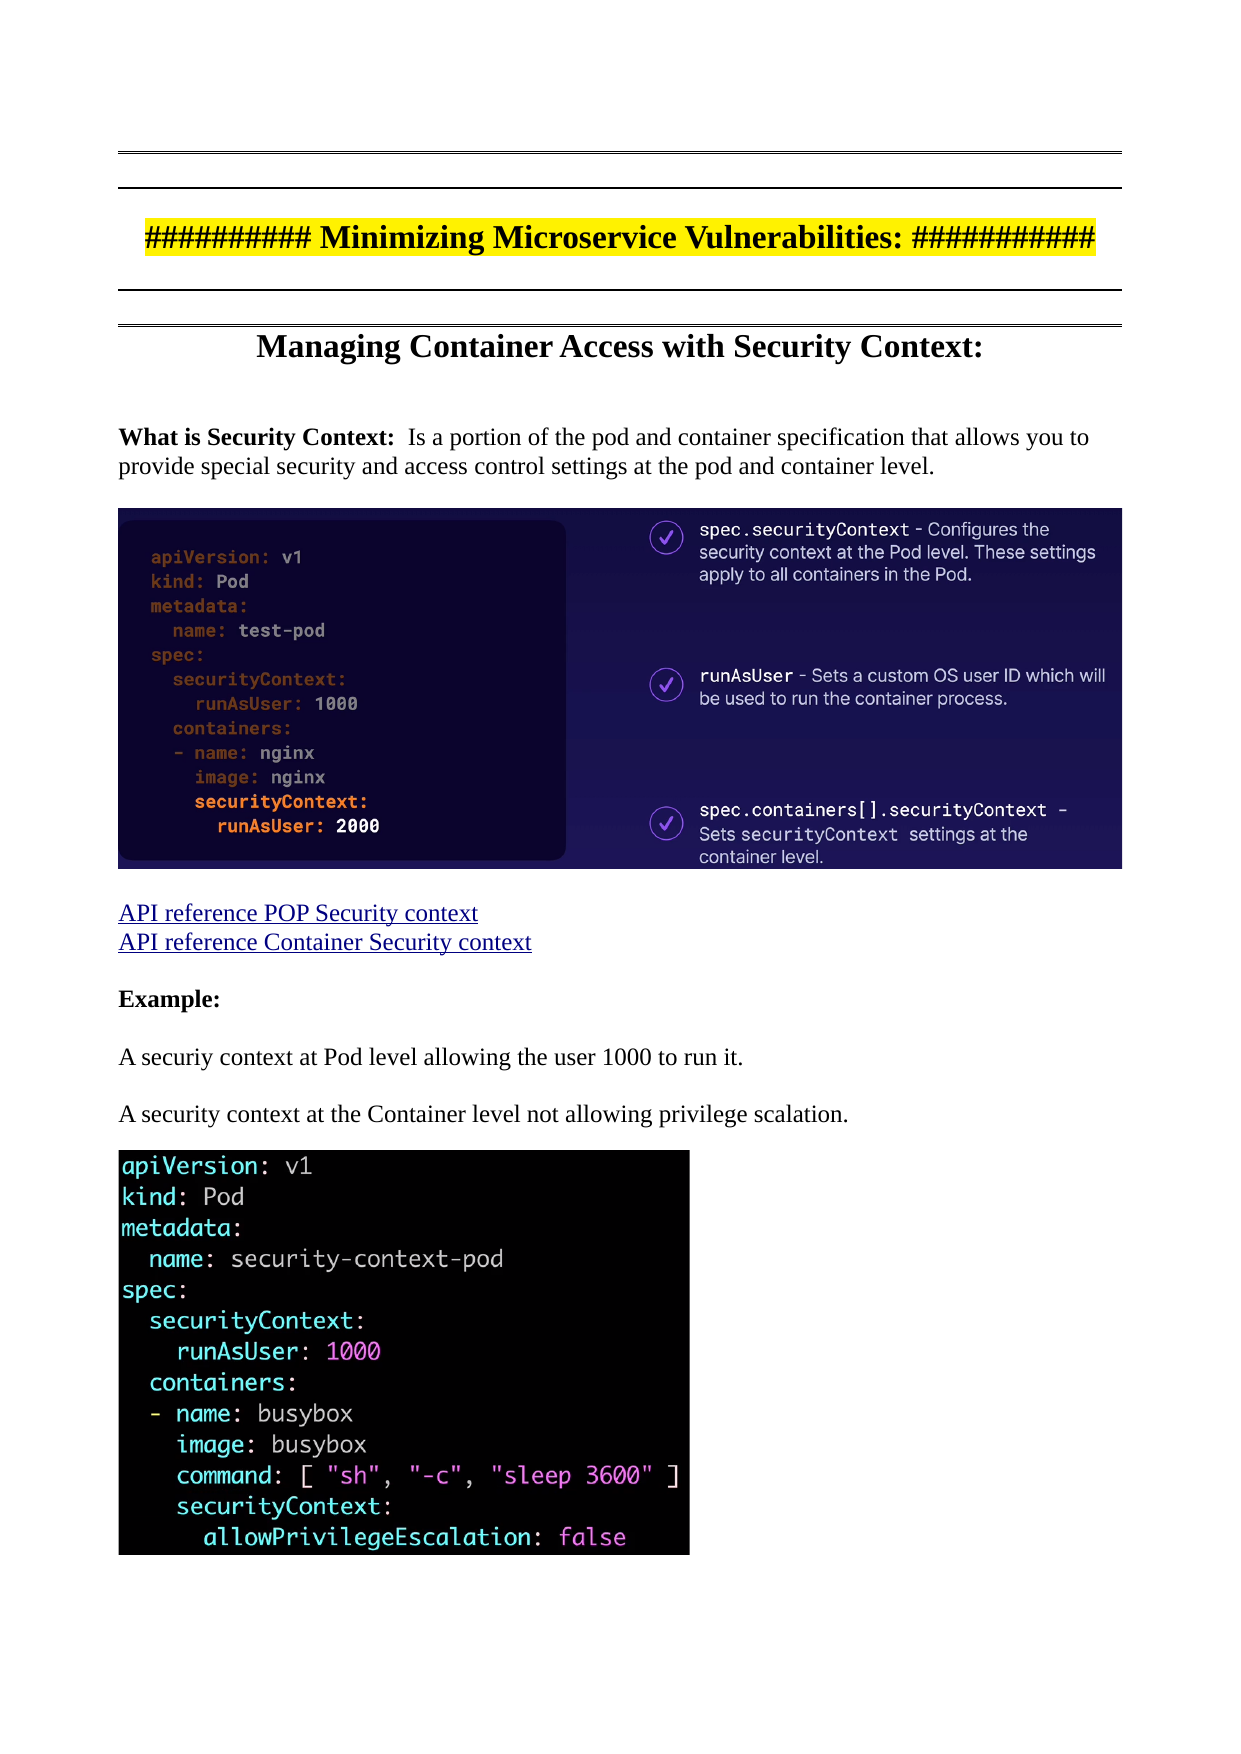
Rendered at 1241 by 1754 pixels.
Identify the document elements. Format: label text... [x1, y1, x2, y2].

picture [118, 1150, 690, 1555]
text API reference Container Security context [118, 927, 1122, 955]
text ########## Minimizing Microservice Vulnerabilities: ########### [118, 217, 1122, 256]
text API reference POP Security context [118, 898, 1122, 927]
text Managing Container Access with Security Context: [118, 327, 1122, 365]
picture [118, 508, 1123, 869]
text A securiy context at Pod level allowing the user 1000 to run it. [118, 1042, 1122, 1070]
text Example: [118, 984, 1122, 1013]
text What is Security Context: Is a portion of the pod and container specification that allows you to provide special security and access control settings at the pod and container level. [118, 422, 1122, 480]
text A security context at the Container level not allowing privilege scalation. [118, 1099, 1122, 1128]
